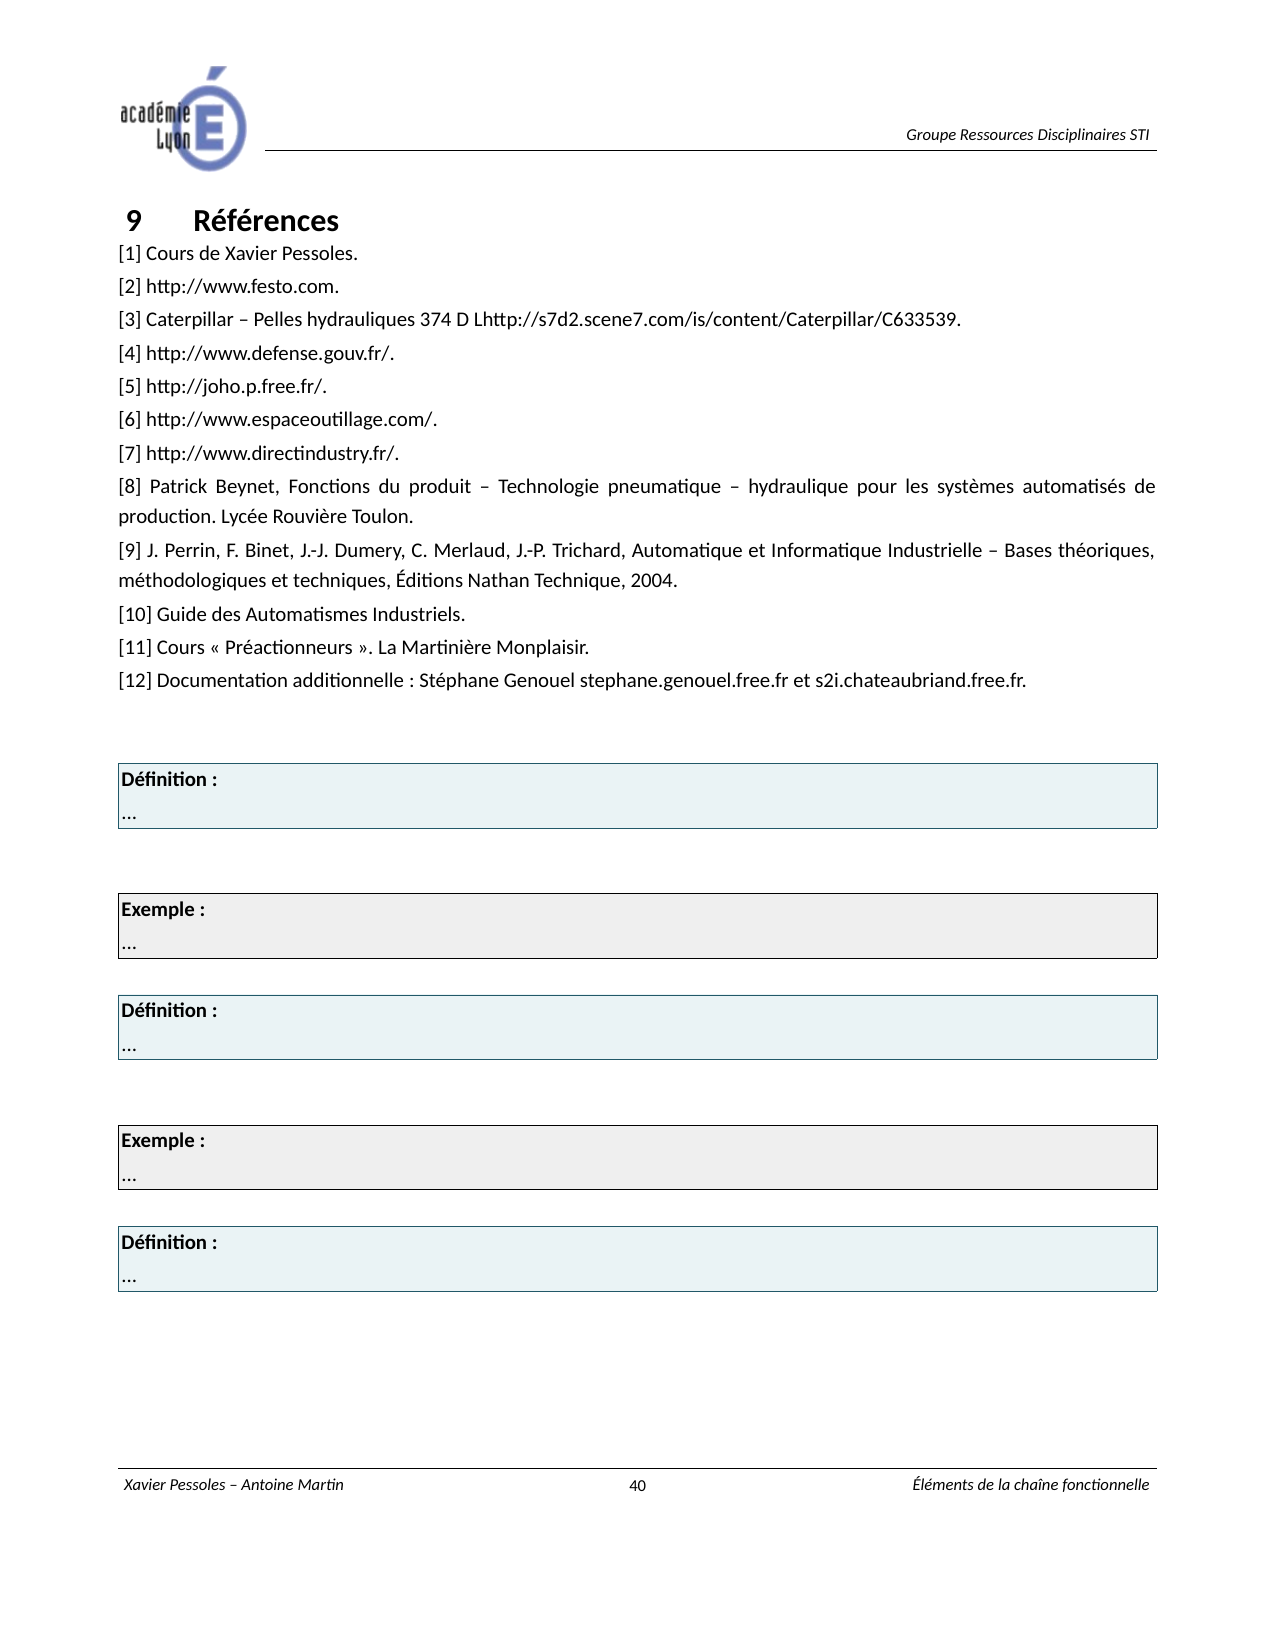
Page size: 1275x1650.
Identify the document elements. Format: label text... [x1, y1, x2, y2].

text [1] Cours de Xavier Pessoles. [118, 240, 1157, 265]
text [5] http://joho.p.free.fr/. [118, 373, 1157, 399]
text [8] Patrick Beynet, Fonctions du produit – Technologie pneumatique – hydraulique pour les systèmes automatisés de production. Lycée Rouvière Toulon. [118, 473, 1157, 529]
text [2] http://www.festo.com. [118, 273, 1157, 299]
text Exemple : [119, 1126, 1157, 1153]
text ... [119, 1259, 1157, 1291]
text ... [119, 1028, 1157, 1059]
text [11] Cours « Préactionneurs ». La Martinière Monplaisir. [118, 634, 1157, 659]
text [4] http://www.defense.gouv.fr/. [118, 340, 1157, 365]
text [3] Caterpillar – Pelles hydrauliques 374 D Lhttp://s7d2.scene7.com/is/content/Caterpillar/C633539. [118, 307, 1157, 332]
text [9] J. Perrin, F. Binet, J.-J. Dumery, C. Merlaud, J.-P. Trichard, Automatique et Informatique Industrielle – Bases théoriques, méthodologiques et techniques, Éditions Nathan Technique, 2004. [118, 537, 1157, 593]
text Définition : [119, 764, 1157, 791]
text Définition : [119, 1227, 1157, 1254]
picture [121, 66, 247, 173]
text ... [119, 796, 1157, 828]
subtitle Références [118, 201, 1157, 240]
text ... [119, 1158, 1157, 1189]
text [6] http://www.espaceoutillage.com/. [118, 407, 1157, 432]
text ... [119, 926, 1157, 958]
text Exemple : [119, 894, 1157, 921]
text [10] Guide des Automatismes Industriels. [118, 601, 1157, 626]
text Définition : [119, 996, 1157, 1023]
text [12] Documentation additionnelle : Stéphane Genouel stephane.genouel.free.fr et s2i.chateaubriand.free.fr. [118, 667, 1157, 693]
text [7] http://www.directindustry.fr/. [118, 440, 1157, 465]
